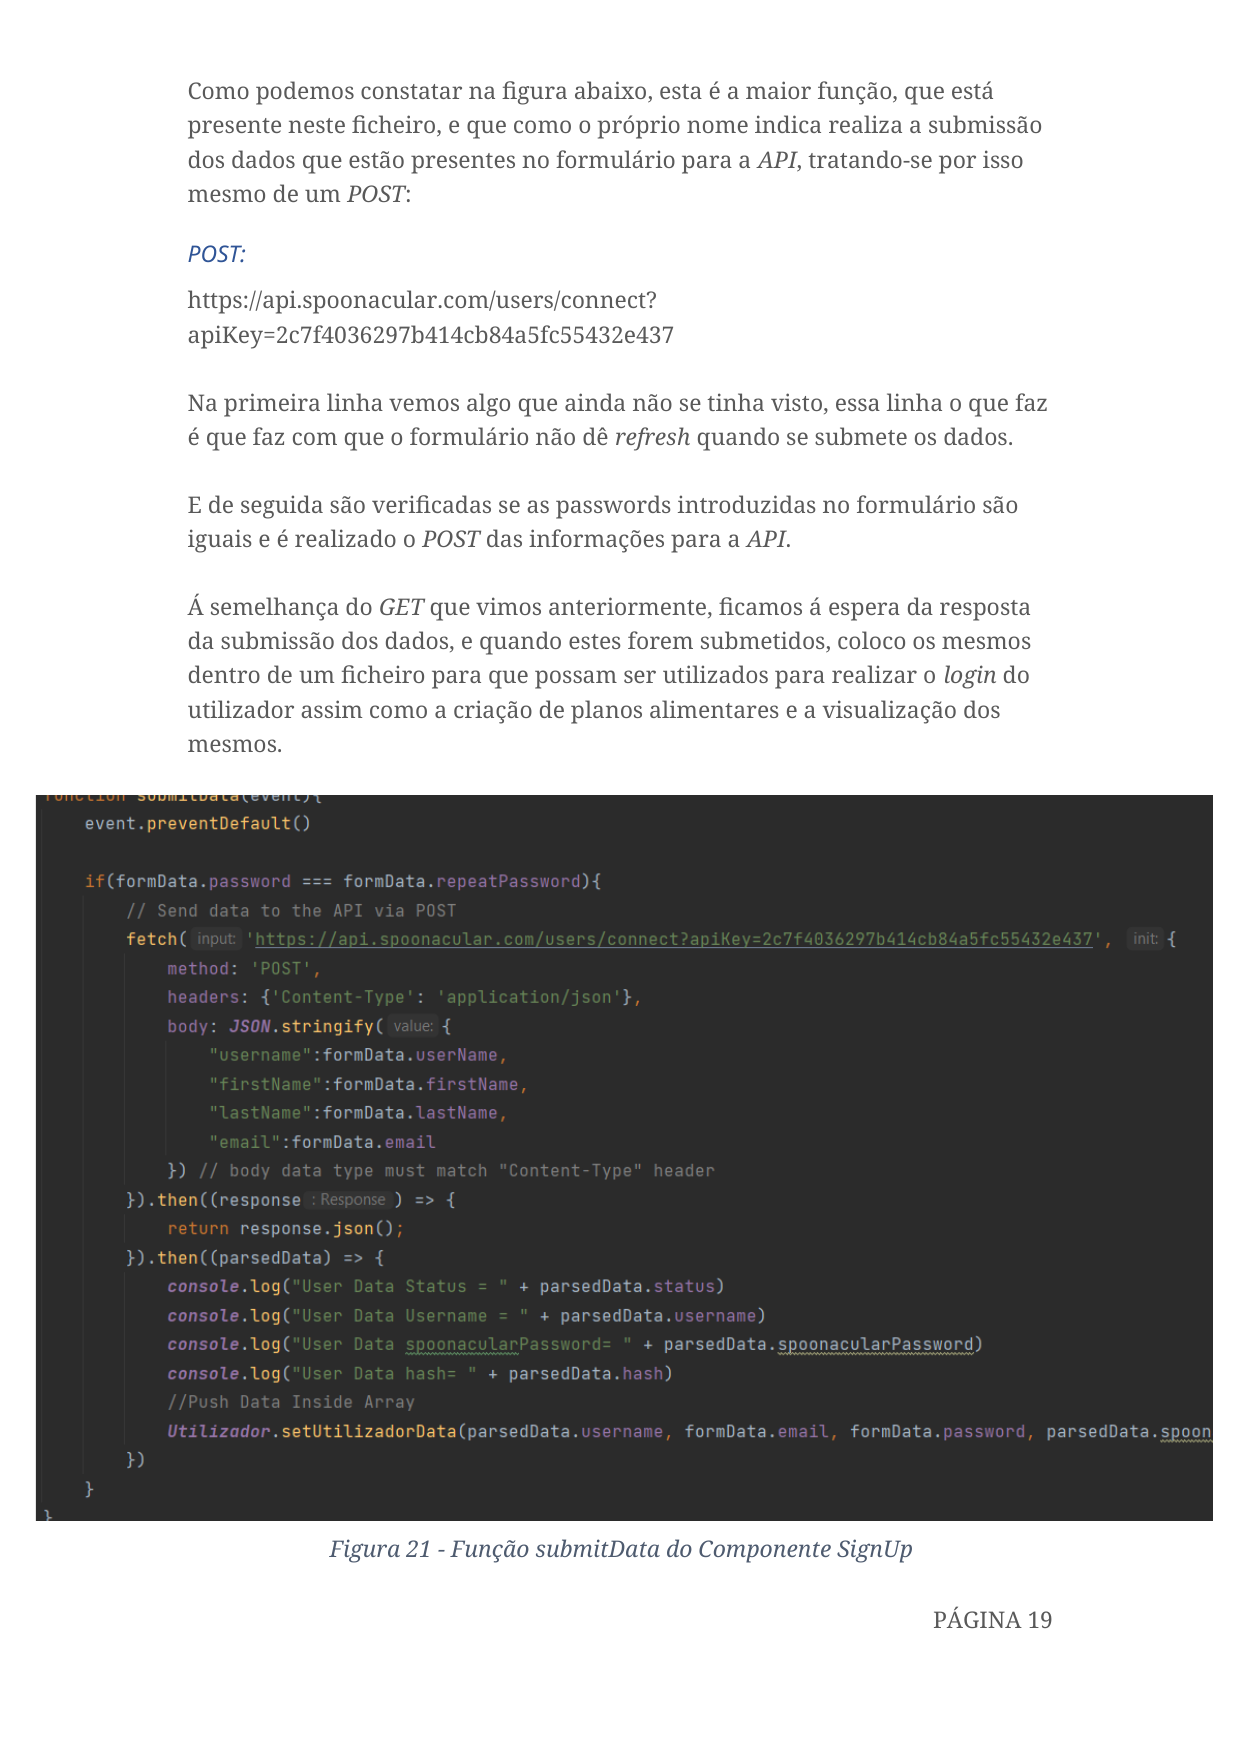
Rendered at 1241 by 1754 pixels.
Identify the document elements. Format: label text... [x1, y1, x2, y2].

text Na primeira linha vemos algo que ainda não se tinha visto, essa linha o que faz é que faz com que o formulário não dê refresh quando se submete os dados. [187, 386, 1053, 452]
table_header Figura 21 - Função submitData do Componente SignUp [25, 783, 1221, 1564]
text E de seguida são verificadas se as passwords introduzidas no formulário são iguais e é realizado o POST das informações para a API. [187, 488, 1053, 554]
text Á semelhança do GET que vimos anteriormente, ficamos á espera da resposta da submissão dos dados, e quando estes forem submetidos, coloco os mesmos dentro de um ficheiro para que possam ser utilizados para realizar o login do utilizador assim como a criação de planos alimentares e a visualização dos mesmos. [187, 591, 1053, 759]
subtitle POST: [187, 237, 1053, 269]
text https://api.spoonacular.com/users/connect?apiKey=2c7f4036297b414cb84a5fc55432e437 [187, 284, 1053, 350]
text Como podemos constatar na figura abaixo, esta é a maior função, que está presente neste ficheiro, e que como o próprio nome indica realiza a submissão dos dados que estão presentes no formulário para a API, tratando-se por isso mesmo de um POST: [187, 75, 1053, 209]
